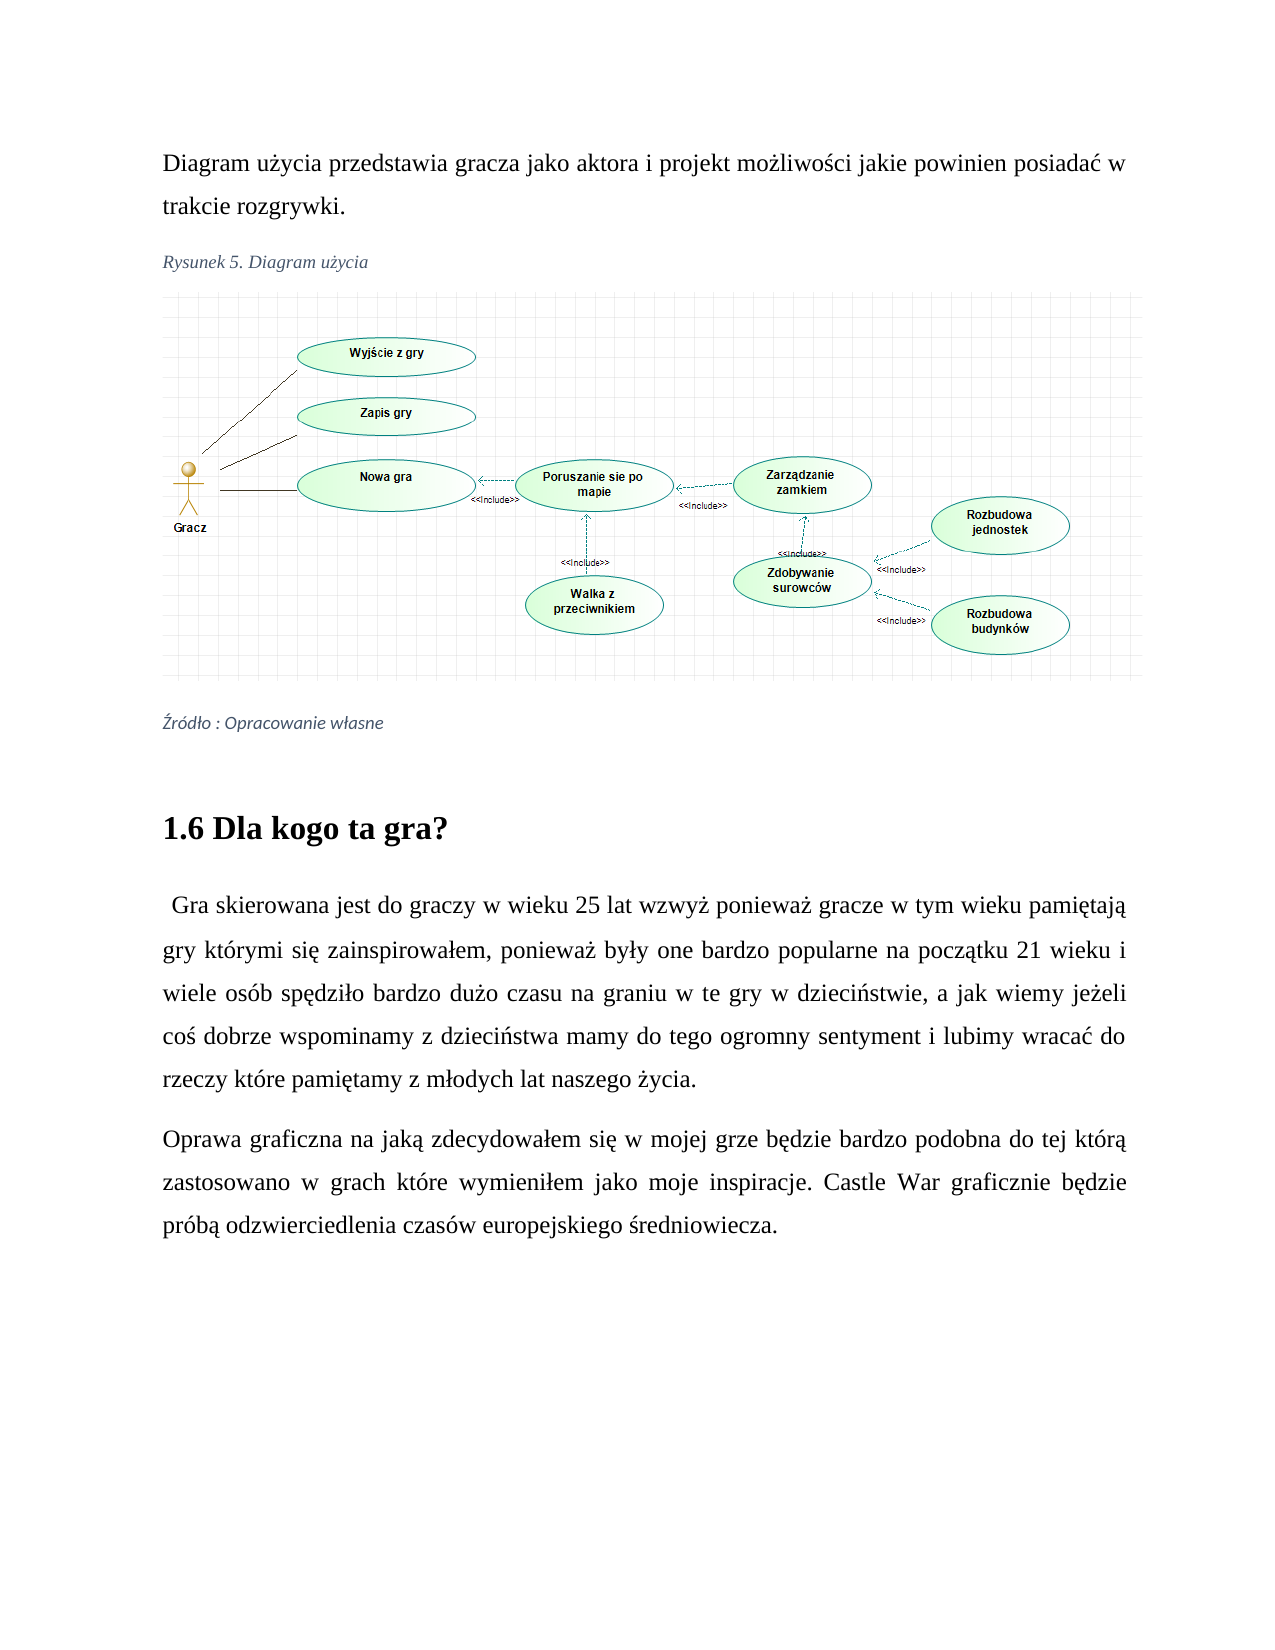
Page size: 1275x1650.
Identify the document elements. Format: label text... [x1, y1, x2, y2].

text Źródło : Opracowanie własne [162, 711, 1127, 734]
text Oprawa graficzna na jaką zdecydowałem się w mojej grze będzie bardzo podobna do tej którą zastosowano w grach które wymieniłem jako moje inspiracje. Castle War graficznie będzie próbą odzwierciedlenia czasów europejskiego średniowiecza. [162, 1124, 1127, 1239]
text Gra skierowana jest do graczy w wieku 25 lat wzwyż ponieważ gracze w tym wieku pamiętają gry którymi się zainspirowałem, ponieważ były one bardzo popularne na początku 21 wieku i wiele osób spędziło bardzo dużo czasu na graniu w te gry w dzieciństwie, a jak wiemy jeżeli coś dobrze wspominamy z dzieciństwa mamy do tego ogromny sentyment i lubimy wracać do rzeczy które pamiętamy z młodych lat naszego życia. [162, 882, 1127, 1093]
text Diagram użycia przedstawia gracza jako aktora i projekt możliwości jakie powinien posiadać w trakcie rozgrywki. [162, 148, 1127, 219]
text Rysunek 5. Diagram użycia [162, 251, 1127, 272]
text 1.6 Dla kogo ta gra? [162, 808, 1127, 846]
